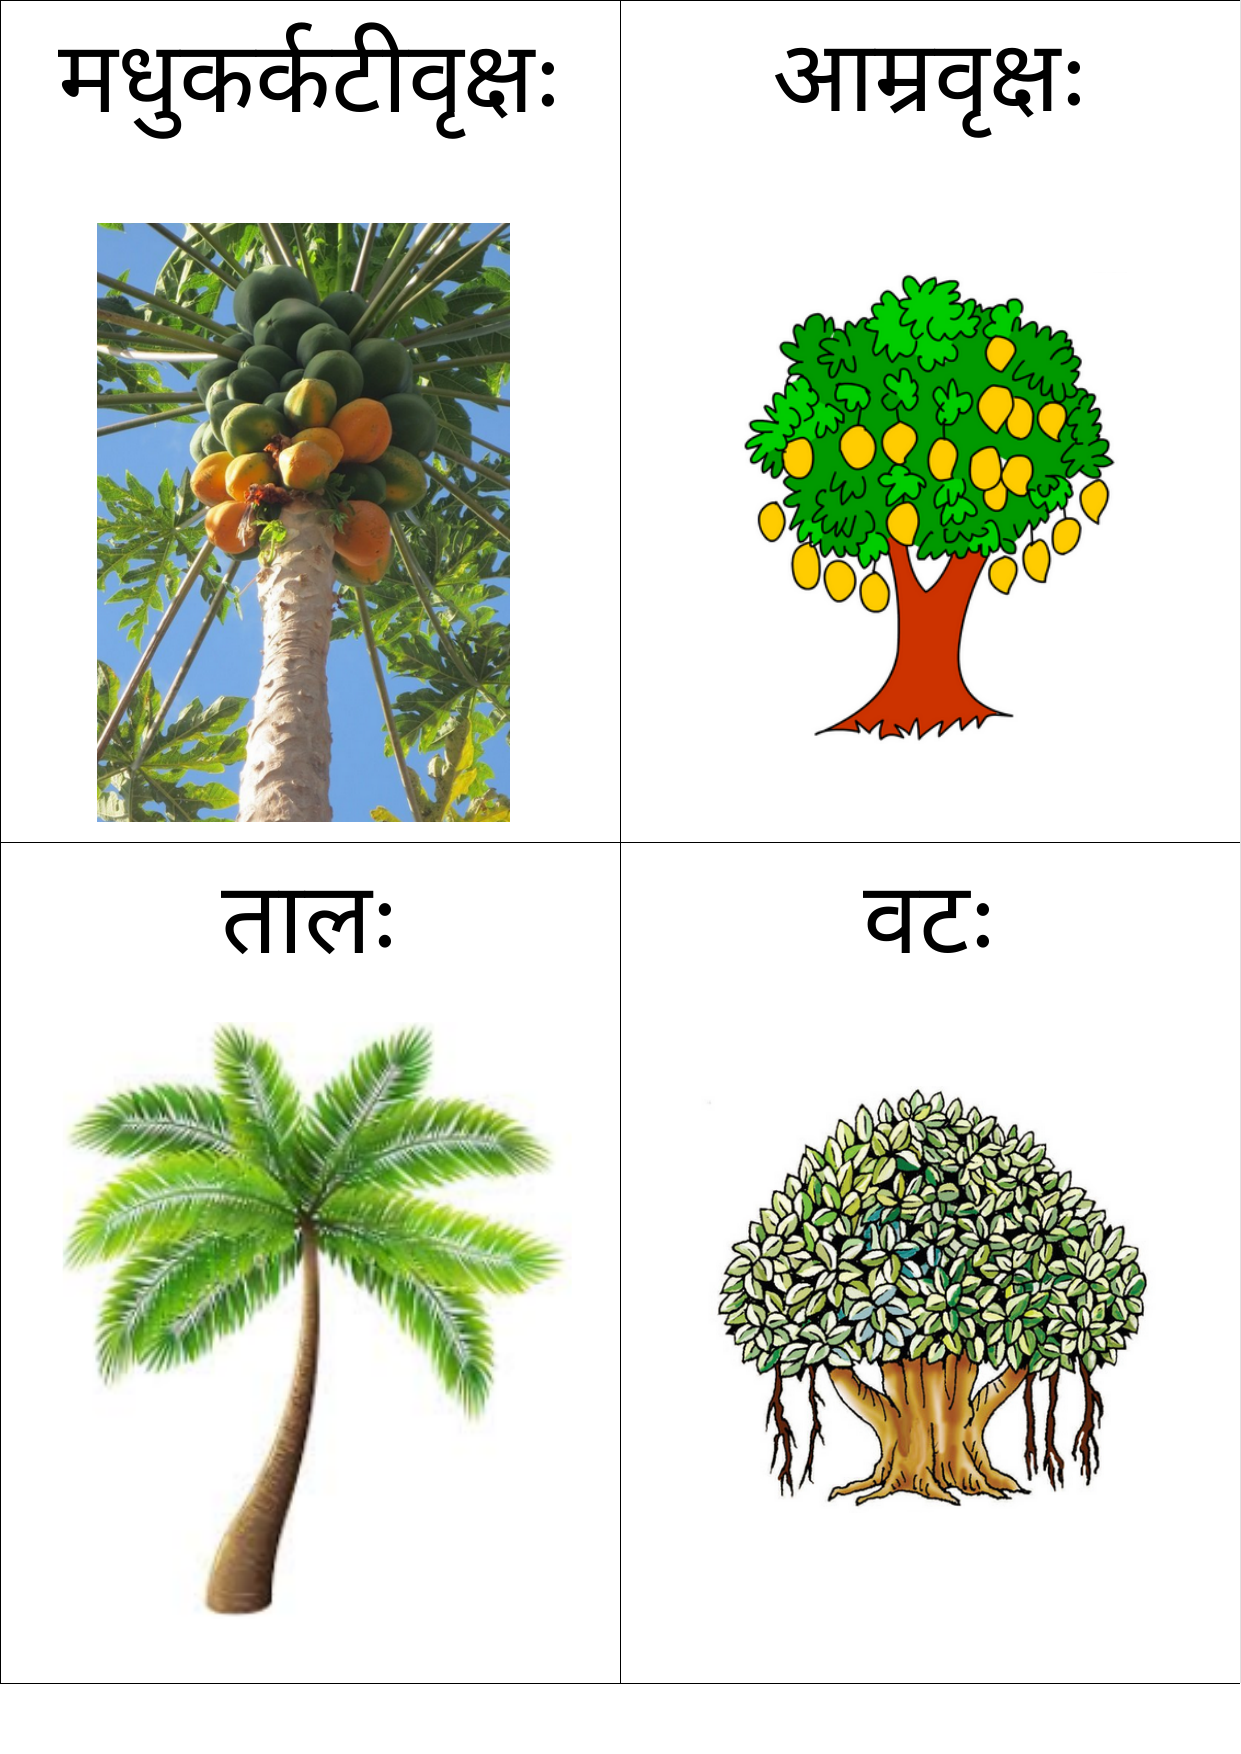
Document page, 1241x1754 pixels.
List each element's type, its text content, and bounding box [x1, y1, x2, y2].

picture [677, 1086, 1179, 1513]
picture [97, 223, 510, 822]
table_cell आम्रवृक्षः [621, 1, 1240, 842]
picture [62, 1022, 572, 1619]
picture [733, 272, 1128, 745]
table_cell मधुकर्कटीवृक्षः [1, 1, 620, 842]
table_cell तालः [1, 843, 620, 1683]
table_cell वटः [621, 843, 1240, 1683]
